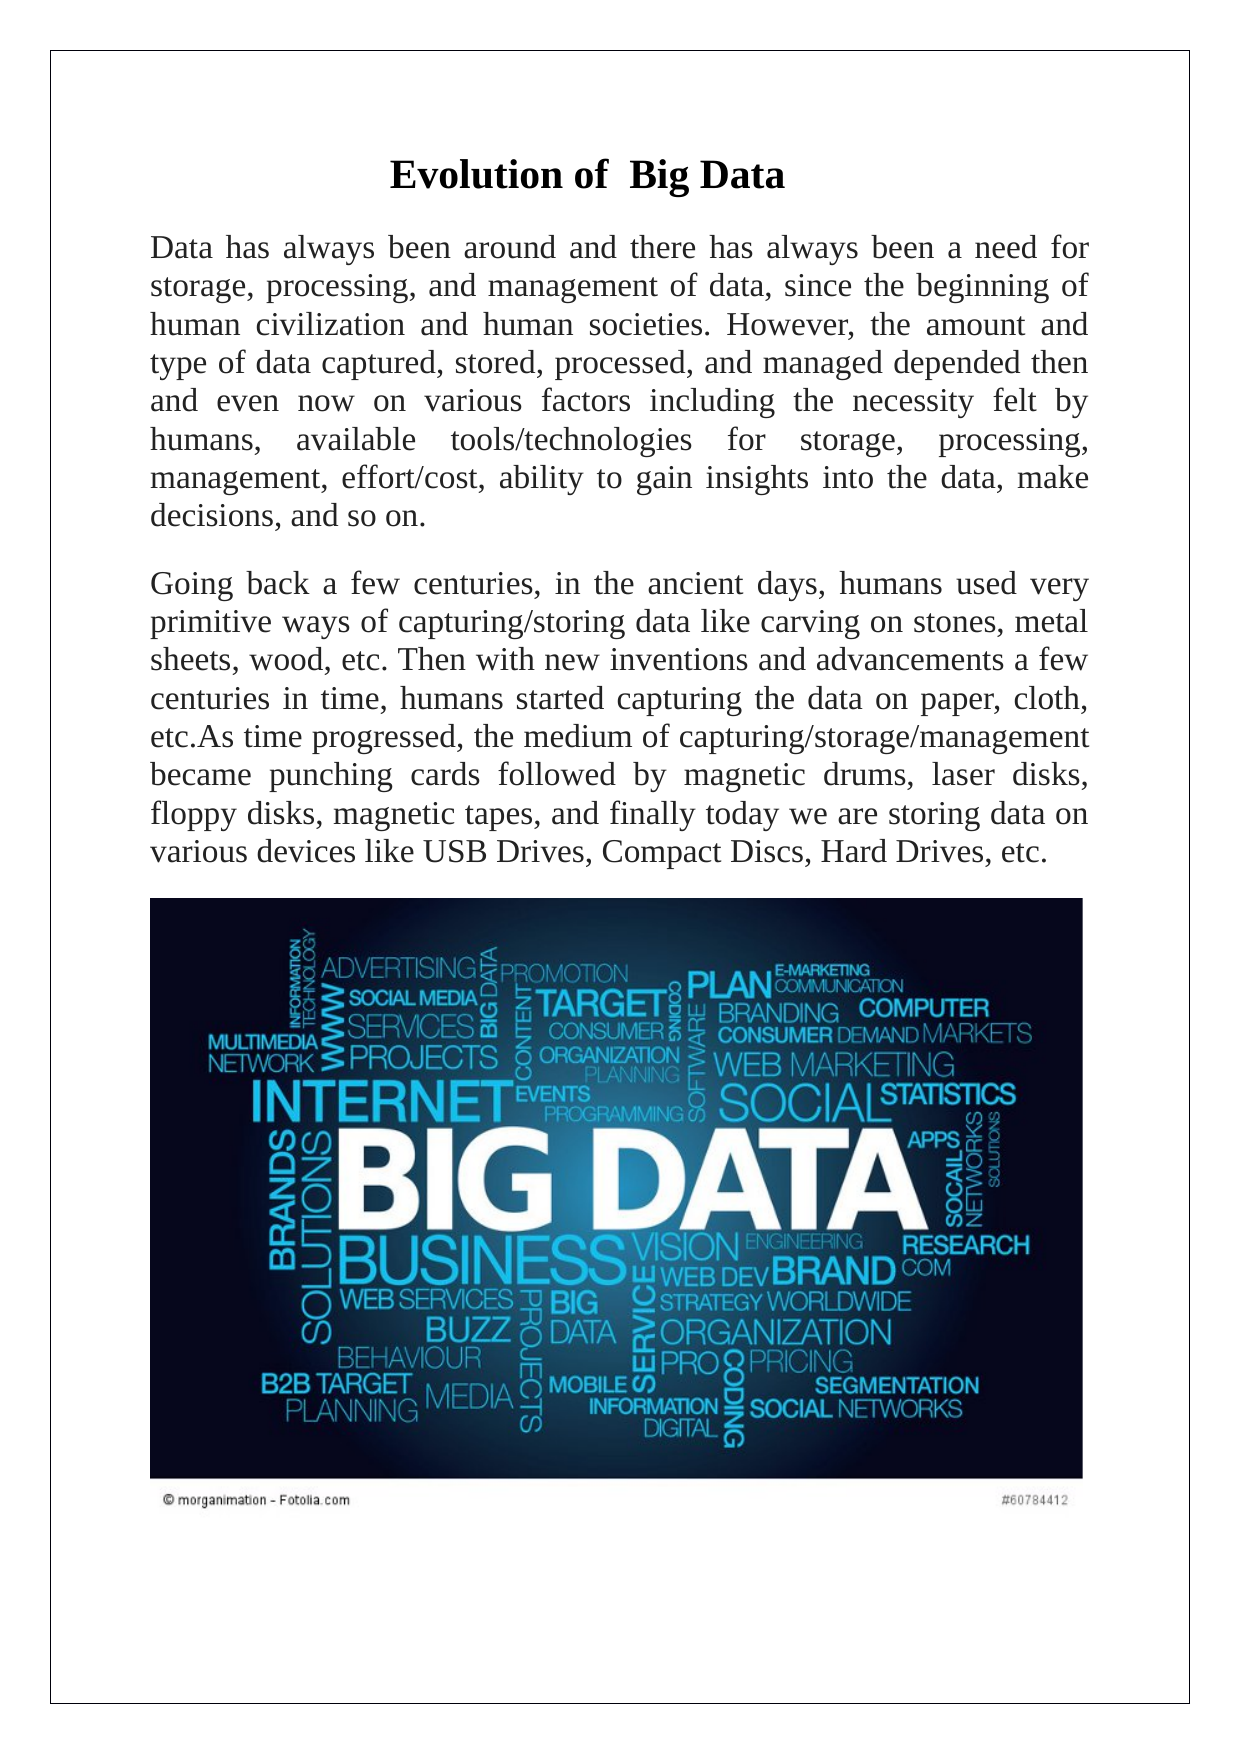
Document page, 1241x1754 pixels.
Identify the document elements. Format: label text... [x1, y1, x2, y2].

text Data has always been around and there has always been a need for storage, processing, and management of data, since the beginning of human civilization and human societies. However, the amount and type of data captured, stored, processed, and managed depended then and even now on various factors including the necessity felt by humans, available tools/technologies for storage, processing, management, effort/cost, ability to gain insights into the data, make decisions, and so on. [150, 227, 1090, 534]
text Going back a few centuries, in the ancient days, humans used very primitive ways of capturing/storing data like carving on stones, metal sheets, wood, etc. Then with new inventions and advancements a few centuries in time, humans started capturing the data on paper, cloth, etc.As time progressed, the medium of capturing/storage/management became punching cards followed by magnetic drums, laser disks, floppy disks, magnetic tapes, and finally today we are storing data on various devices like USB Drives, Compact Discs, Hard Drives, etc. [150, 563, 1090, 869]
picture [150, 898, 1083, 1520]
subtitle Evolution of Big Data [150, 150, 1090, 198]
